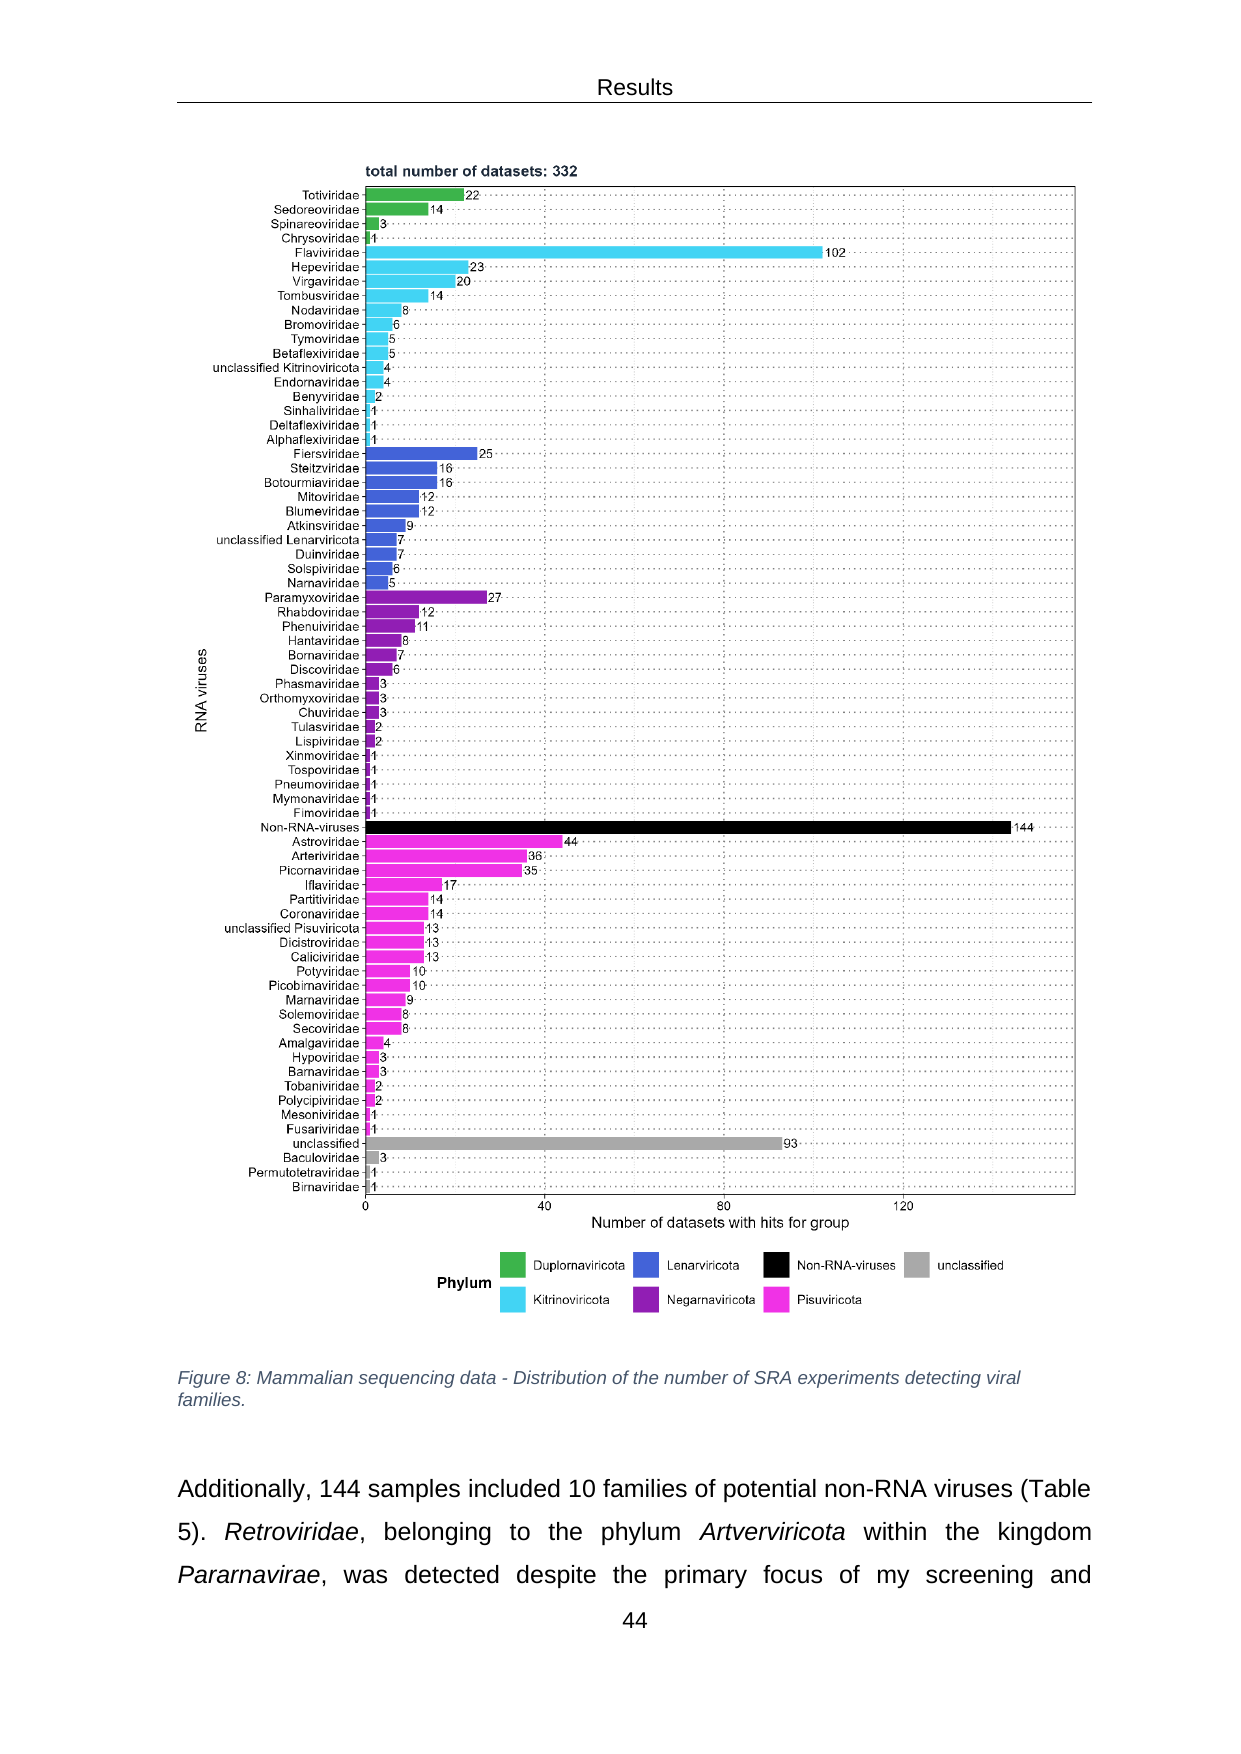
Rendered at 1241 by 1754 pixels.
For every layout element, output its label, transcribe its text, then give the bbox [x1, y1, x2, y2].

text Additionally, 144 samples included 10 families of potential non-RNA viruses (Table 5). Retroviridae, belonging to the phylum Artverviricota within the kingdom Pararnavirae, was detected despite the primary focus of my screening and [177, 1474, 1092, 1589]
text Figure 8: Mammalian sequencing data - Distribution of the number of SRA experiments detecting viral families. [177, 1367, 1092, 1410]
